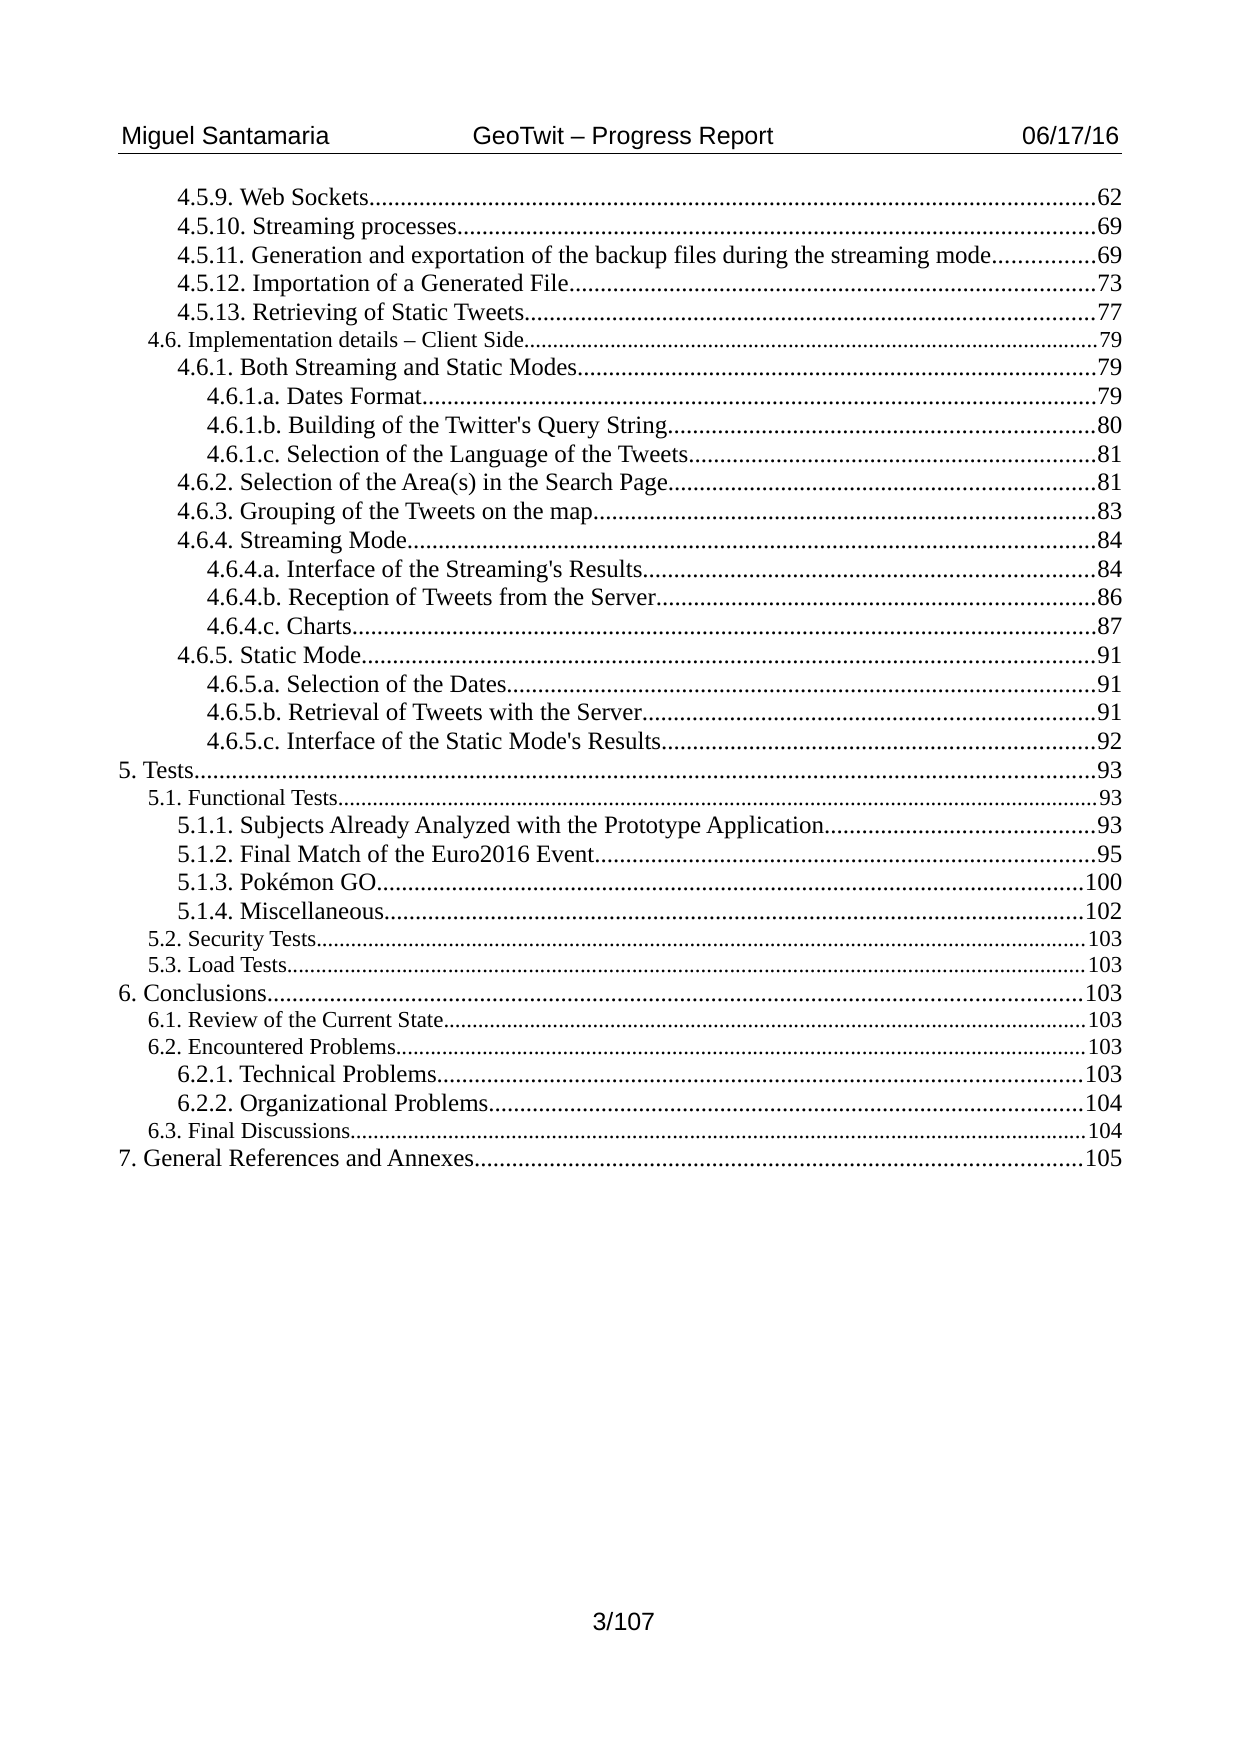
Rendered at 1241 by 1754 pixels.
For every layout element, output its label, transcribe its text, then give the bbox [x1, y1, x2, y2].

text 4.6.2. Selection of the Area(s) in the Search Page 81 [177, 467, 1122, 496]
text 4.6.1.a. Dates Format 79 [207, 381, 1122, 410]
text 4.5.9. Web Sockets 62 [177, 182, 1122, 211]
text 7. General References and Annexes 105 [118, 1143, 1122, 1172]
text 5.1.4. Miscellaneous 102 [177, 896, 1122, 925]
text 5.1. Functional Tests 93 [148, 784, 1122, 810]
text 6.1. Review of the Current State 103 [148, 1006, 1122, 1033]
text 4.5.12. Importation of a Generated File 73 [177, 268, 1122, 297]
text 4.6.1. Both Streaming and Static Modes 79 [177, 352, 1122, 381]
text 6. Conclusions 103 [118, 978, 1122, 1006]
text 4.6.1.b. Building of the Twitter's Query String 80 [207, 410, 1122, 439]
text 4.6.5.a. Selection of the Dates 91 [207, 669, 1122, 697]
text 4.5.11. Generation and exportation of the backup files during the streaming mode 69 [177, 240, 1122, 268]
text 4.6.5.c. Interface of the Static Mode's Results 92 [207, 726, 1122, 755]
text 6.2.1. Technical Problems 103 [177, 1059, 1122, 1088]
text 6.2.2. Organizational Problems 104 [177, 1088, 1122, 1117]
text 4.5.13. Retrieving of Static Tweets 77 [177, 297, 1122, 326]
text 6.2. Encountered Problems 103 [148, 1033, 1122, 1059]
text 4.6.4. Streaming Mode 84 [177, 525, 1122, 554]
text 4.6.4.b. Reception of Tweets from the Server 86 [207, 582, 1122, 611]
text 5.1.3. Pokémon GO 100 [177, 867, 1122, 896]
text 4.6. Implementation details – Client Side 79 [148, 326, 1122, 352]
text 4.6.1.c. Selection of the Language of the Tweets 81 [207, 439, 1122, 467]
text 4.6.5. Static Mode 91 [177, 640, 1122, 669]
text 4.6.3. Grouping of the Tweets on the map 83 [177, 496, 1122, 525]
text 4.6.4.a. Interface of the Streaming's Results 84 [207, 554, 1122, 582]
text 5.2. Security Tests 103 [148, 925, 1122, 951]
text 5.3. Load Tests 103 [148, 951, 1122, 978]
text 6.3. Final Discussions 104 [148, 1117, 1122, 1143]
text 5.1.1. Subjects Already Analyzed with the Prototype Application 93 [177, 810, 1122, 839]
text 5. Tests 93 [118, 755, 1122, 784]
text 5.1.2. Final Match of the Euro2016 Event 95 [177, 839, 1122, 867]
text 4.6.5.b. Retrieval of Tweets with the Server 91 [207, 697, 1122, 726]
text 4.6.4.c. Charts 87 [207, 611, 1122, 640]
text 4.5.10. Streaming processes 69 [177, 211, 1122, 240]
